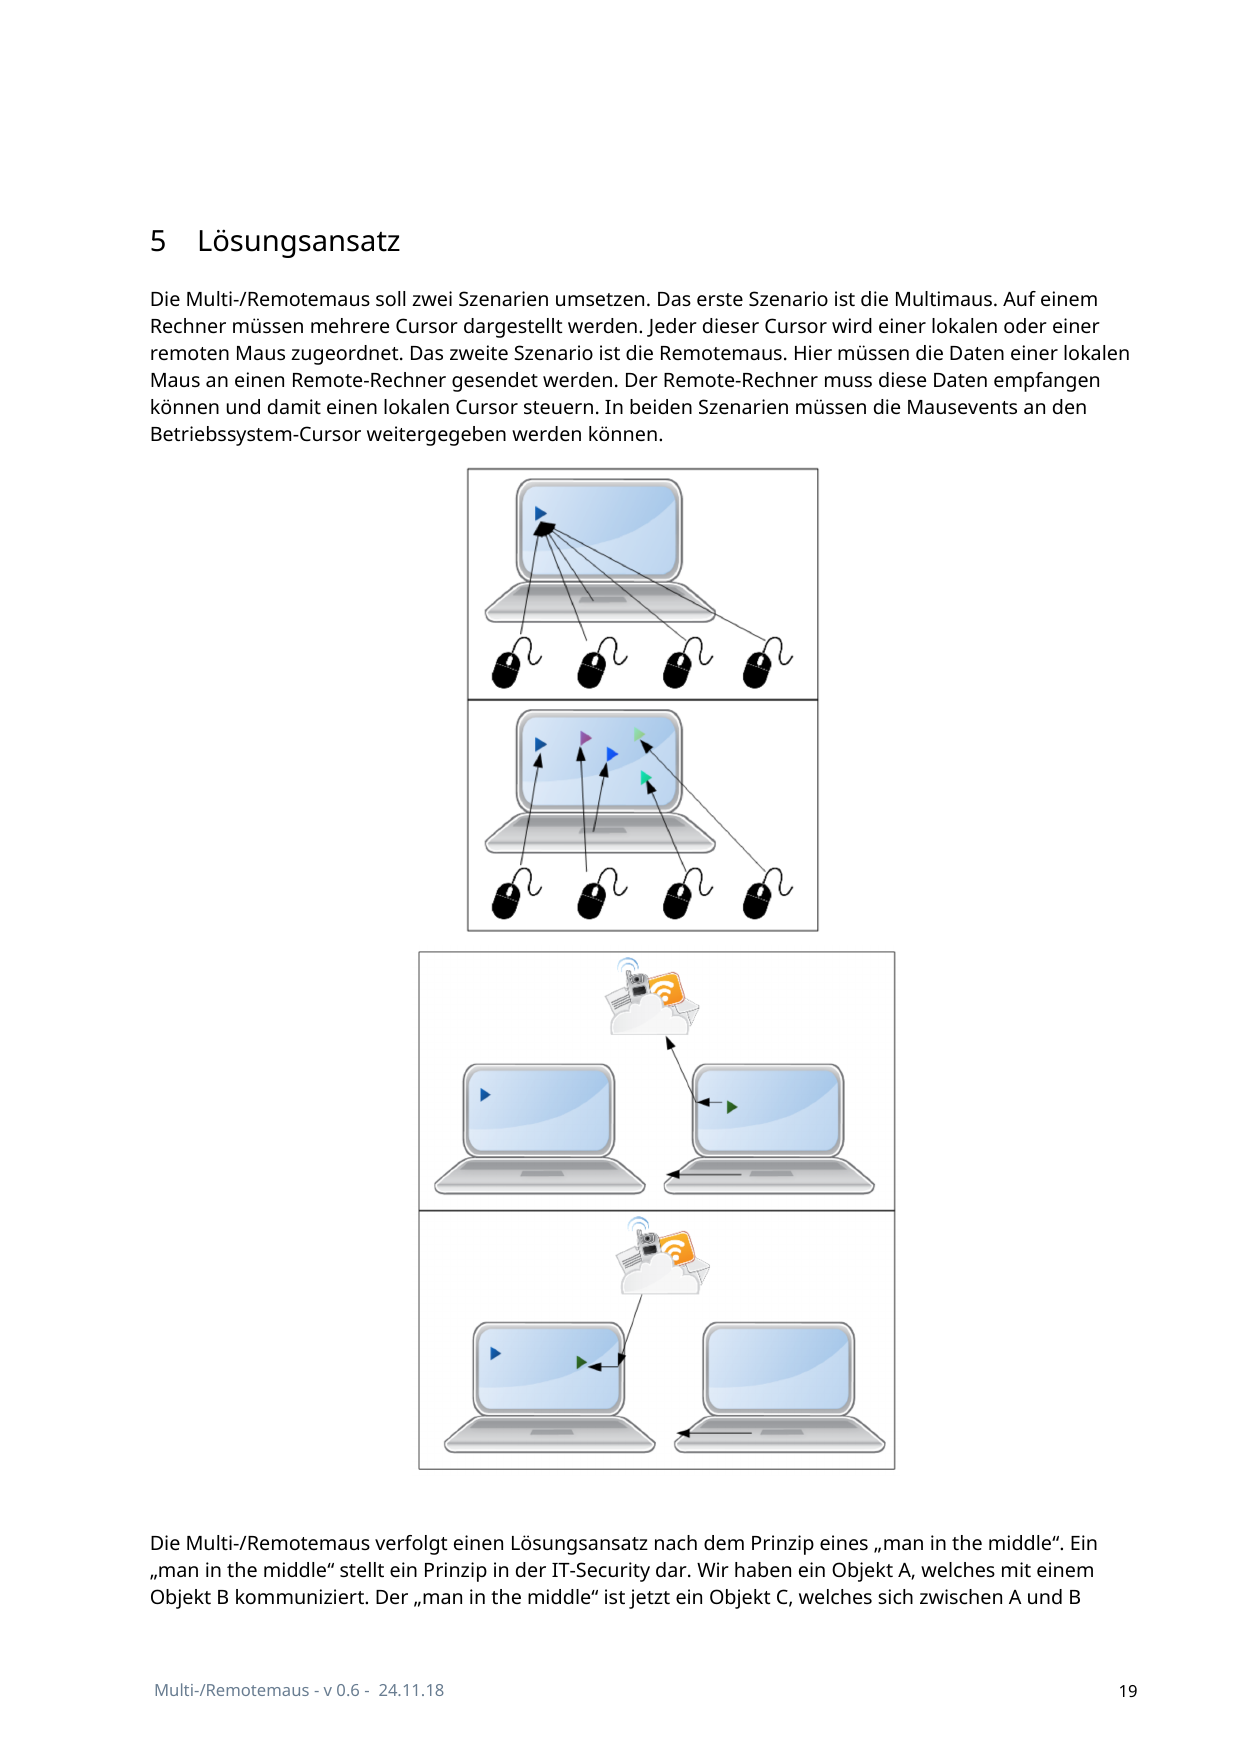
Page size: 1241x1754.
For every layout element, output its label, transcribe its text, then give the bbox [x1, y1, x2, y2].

subtitle Lösungsansatz [149, 221, 1136, 260]
picture [412, 447, 900, 1476]
text Die Multi-/Remotemaus verfolgt einen Lösungsansatz nach dem Prinzip eines „man in the middle“. Ein „man in the middle“ stellt ein Prinzip in der IT-Security dar. Wir haben ein Objekt A, welches mit einem Objekt B kommuniziert. Der „man in the middle“ ist jetzt ein Objekt C, welches sich zwischen A und B [149, 1529, 1136, 1610]
text Die Multi-/Remotemaus soll zwei Szenarien umsetzen. Das erste Szenario ist die Multimaus. Auf einem Rechner müssen mehrere Cursor dargestellt werden. Jeder dieser Cursor wird einer lokalen oder einer remoten Maus zugeordnet. Das zweite Szenario ist die Remotemaus. Hier müssen die Daten einer lokalen Maus an einen Remote-Rechner gesendet werden. Der Remote-Rechner muss diese Daten empfangen können und damit einen lokalen Cursor steuern. In beiden Szenarien müssen die Mausevents an den Betriebssystem-Cursor weitergegeben werden können. [149, 285, 1136, 447]
